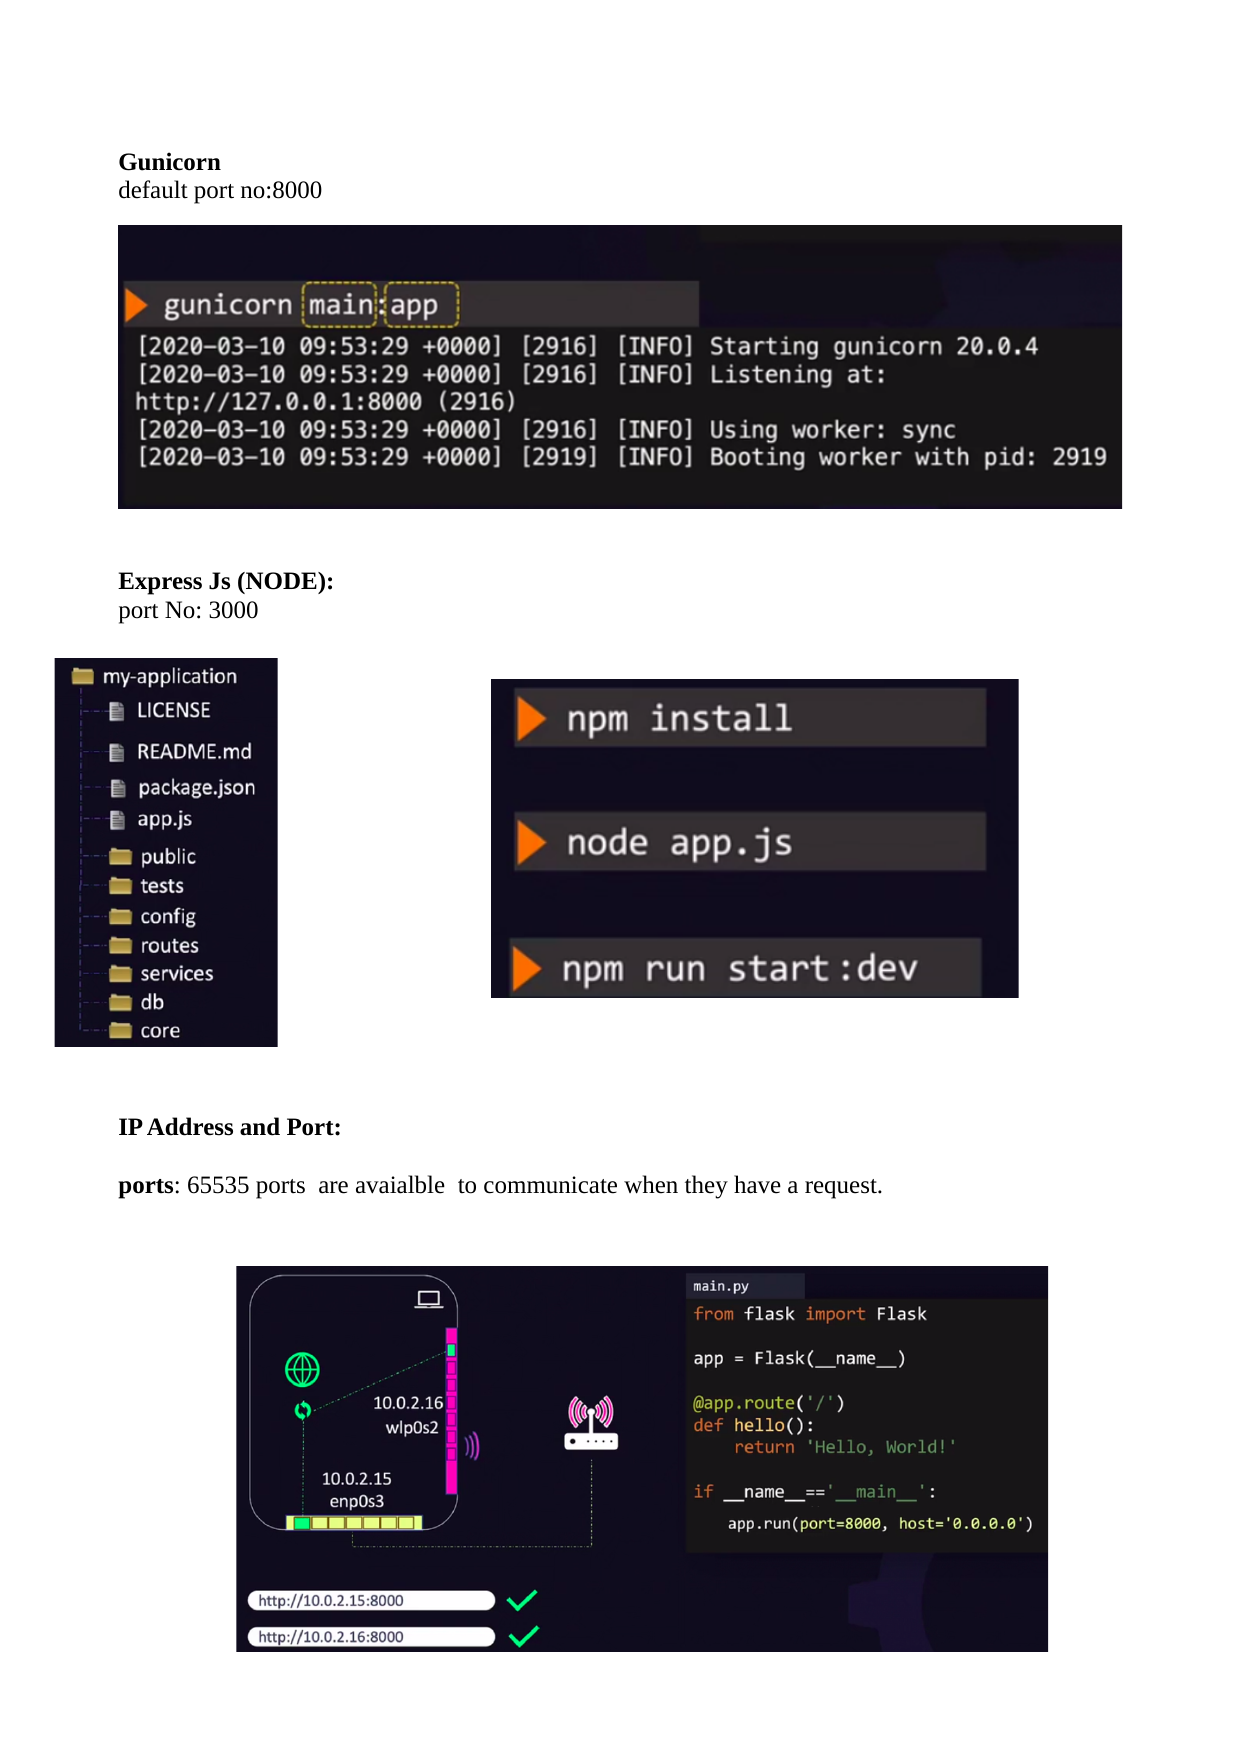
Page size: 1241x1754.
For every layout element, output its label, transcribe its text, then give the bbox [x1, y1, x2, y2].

picture [118, 225, 1123, 509]
text Express Js (NODE): [118, 566, 1122, 595]
picture [54, 658, 278, 1047]
picture [236, 1266, 1049, 1652]
text ports: 65535 ports are avaialble to communicate when they have a request. [118, 1170, 1122, 1198]
text Gunicorn [118, 147, 1122, 176]
text default port no:8000 [118, 176, 1122, 204]
text IP Address and Port: [118, 1112, 1122, 1141]
text port No: 3000 [118, 595, 1122, 623]
picture [491, 679, 1019, 998]
